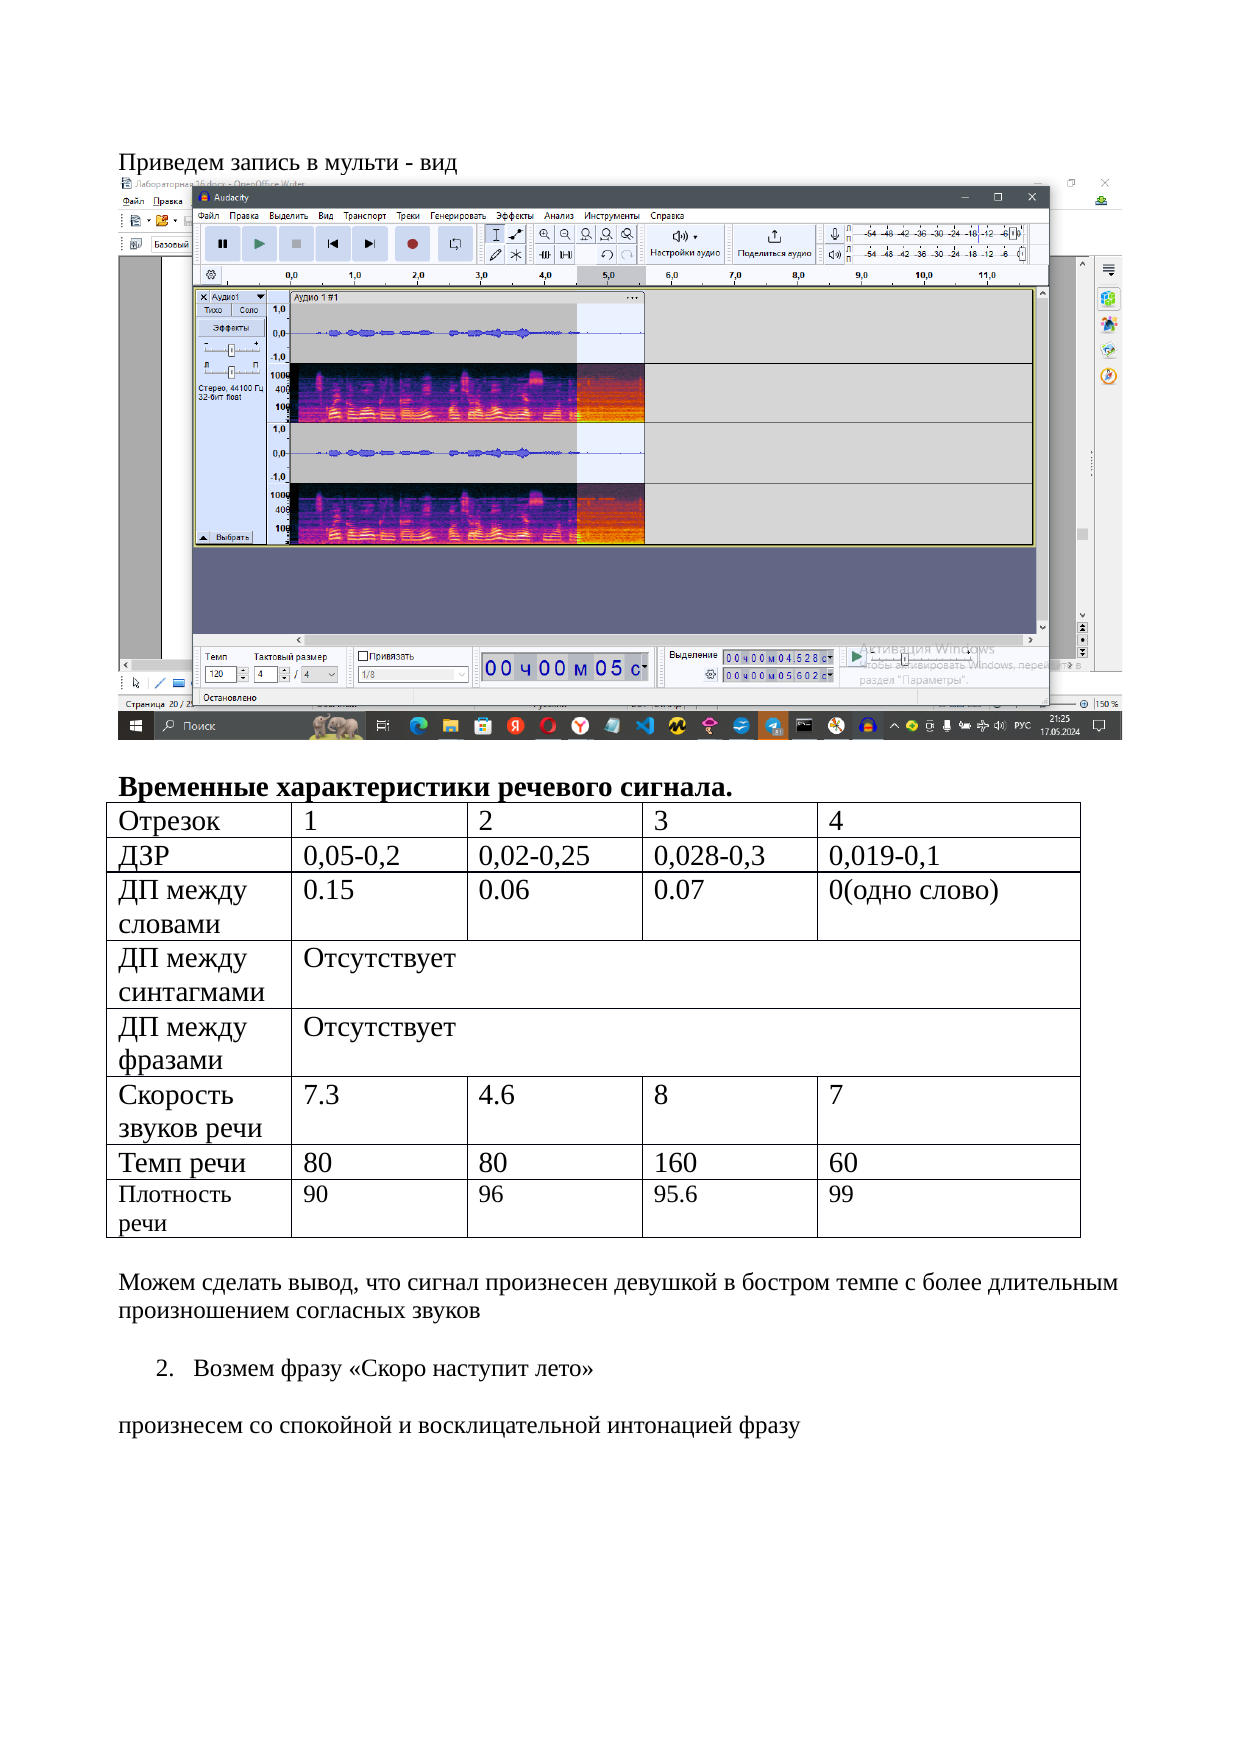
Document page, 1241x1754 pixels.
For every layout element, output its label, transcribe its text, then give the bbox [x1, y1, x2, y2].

table_cell 0,07 [643, 873, 817, 939]
text произнесем со спокойной и восклицательной интонацией фразу [118, 1411, 1122, 1439]
table_cell 80 [292, 1145, 467, 1178]
table_cell 99 [818, 1180, 1080, 1237]
table_cell 0,019-0,1 [818, 838, 1080, 871]
table_header 2 [468, 803, 642, 837]
table_header 4 [818, 803, 1080, 837]
table_cell 0,06 [468, 873, 642, 939]
table_cell ДП между фразами [107, 1009, 291, 1076]
table_cell 95,6 [643, 1180, 817, 1237]
table_cell ДЗР [107, 838, 291, 871]
table_cell 0,05-0,2 [292, 838, 467, 871]
table_header Отрезок [107, 803, 291, 837]
text Приведем запись в мульти - вид [118, 147, 1122, 175]
table_cell 4,6 [468, 1077, 642, 1144]
table_header 1 [292, 803, 467, 837]
table_cell ДП между словами [107, 873, 291, 939]
table_cell 90 [292, 1180, 467, 1237]
text Временные характеристики речевого сигнала. [118, 769, 1122, 802]
table_header 3 [643, 803, 817, 837]
table_cell Темп речи [107, 1145, 291, 1178]
table_cell 96 [468, 1180, 642, 1237]
table_cell 0,02-0,25 [468, 838, 642, 871]
table_cell 80 [468, 1145, 642, 1178]
table_cell Скорость звуков речи [107, 1077, 291, 1144]
table_cell Отсутствует [292, 1009, 1080, 1076]
list Возмем фразу «Скоро наступит лето» [156, 1353, 1122, 1382]
picture [118, 175, 1123, 740]
table_cell Плотность речи [107, 1180, 291, 1237]
table_cell Отсутствует [292, 941, 1080, 1008]
table_cell 60 [818, 1145, 1080, 1178]
table_cell 8 [643, 1077, 817, 1144]
table_cell 0,15 [292, 873, 467, 939]
table_cell 0,028-0,3 [643, 838, 817, 871]
table_cell 0(одно слово) [818, 873, 1080, 939]
table_cell 160 [643, 1145, 817, 1178]
table_cell 7,3 [292, 1077, 467, 1144]
text Можем сделать вывод, что сигнал произнесен девушкой в бостром темпе с более длительным произношением согласных звуков [118, 1267, 1122, 1324]
table_cell ДП между синтагмами [107, 941, 291, 1008]
table_cell 7 [818, 1077, 1080, 1144]
